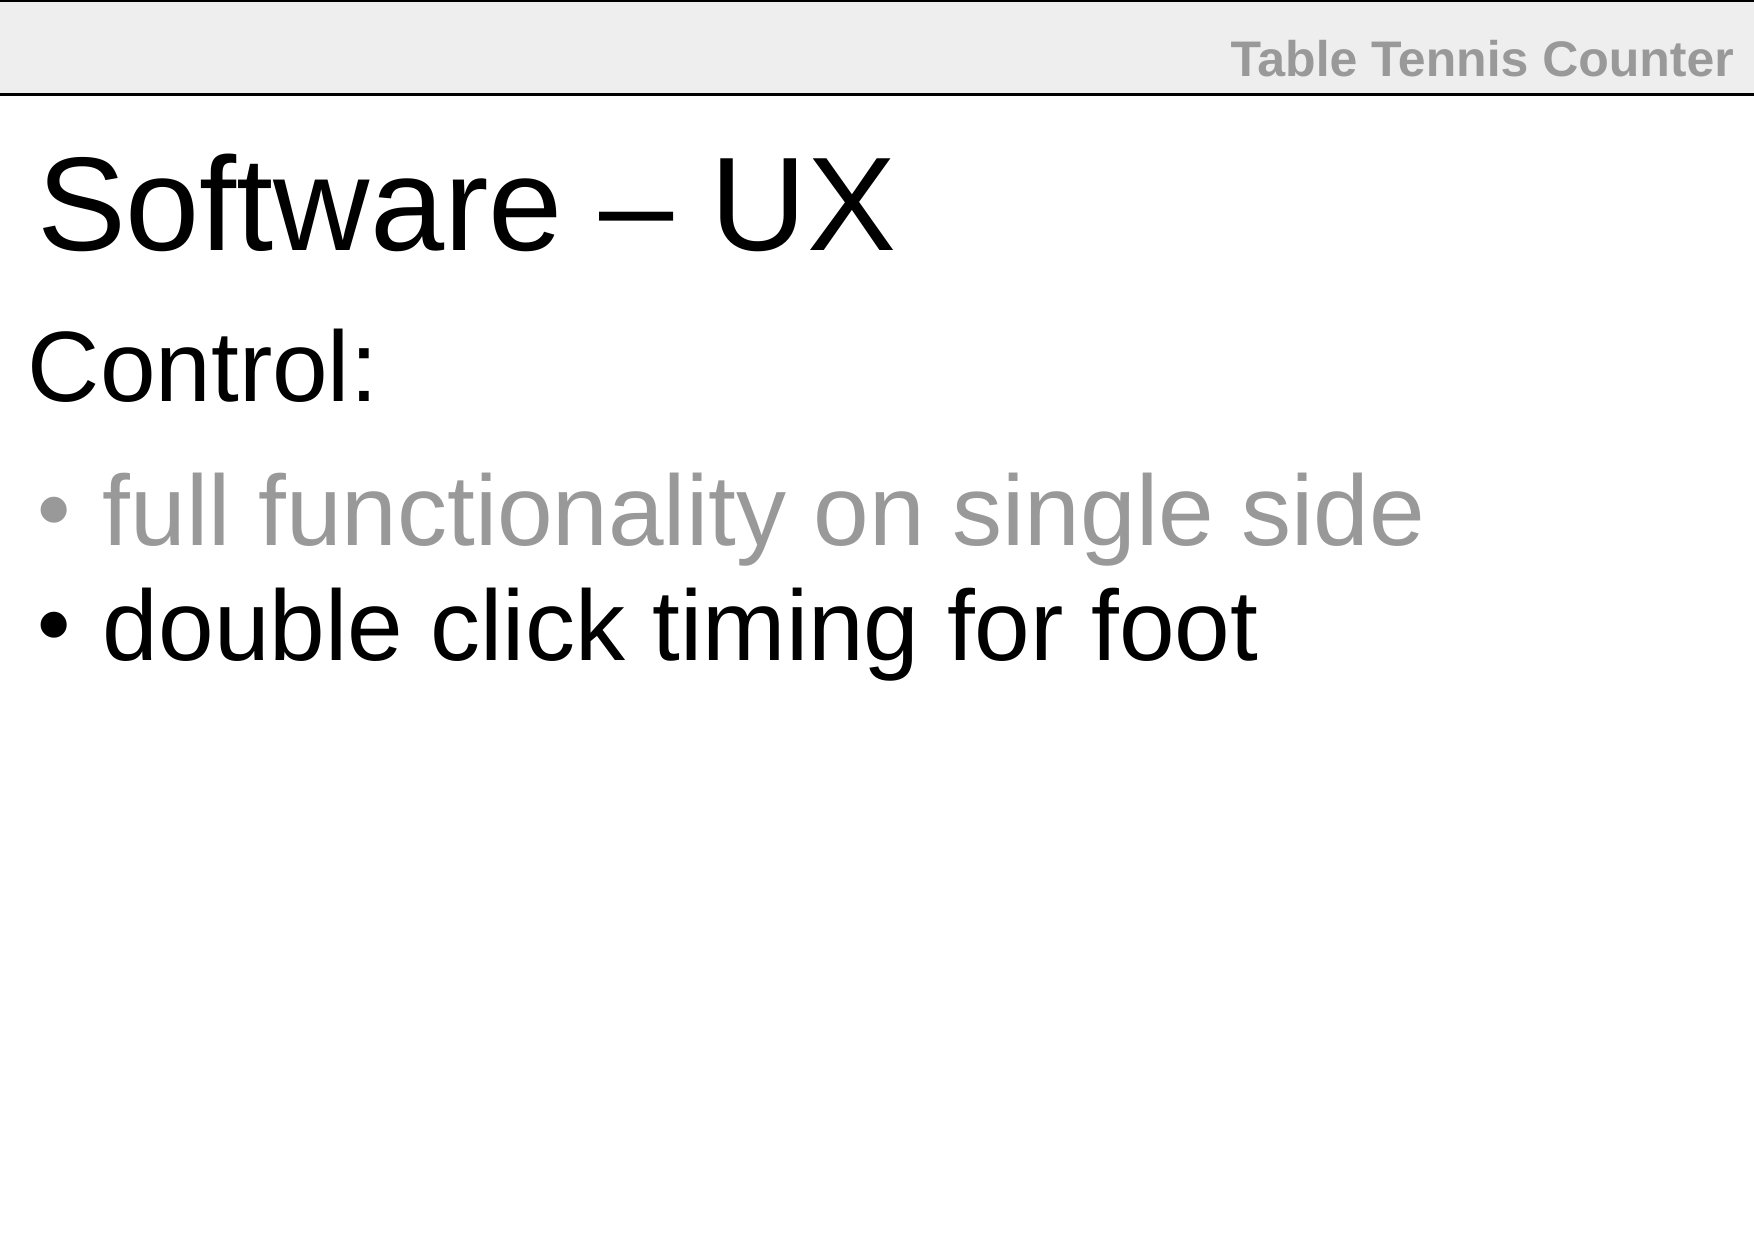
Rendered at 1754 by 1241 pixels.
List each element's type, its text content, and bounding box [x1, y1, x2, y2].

list full functionality on single side [37, 451, 1754, 567]
text Control: [0, 308, 1754, 423]
text Software – UX [0, 126, 1754, 279]
list double click timing for foot [37, 567, 1754, 682]
